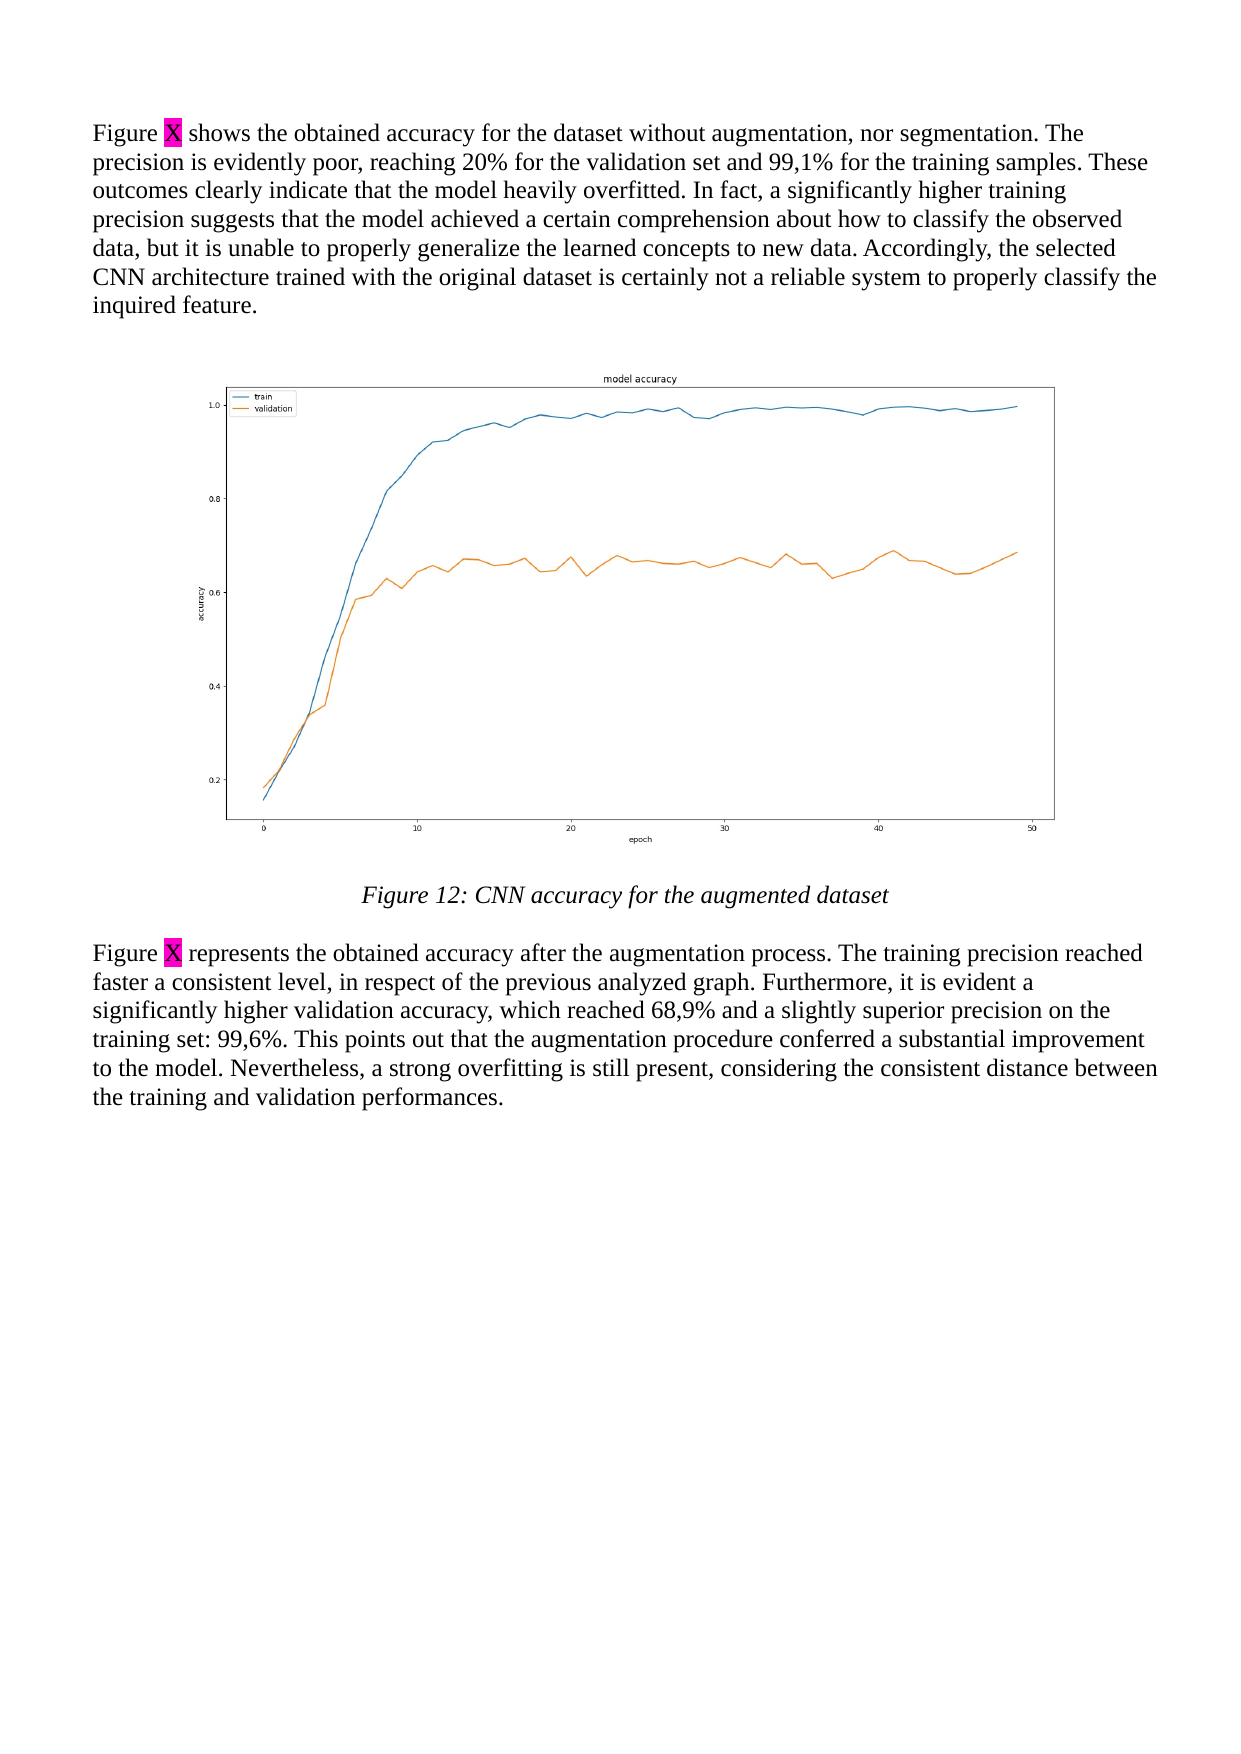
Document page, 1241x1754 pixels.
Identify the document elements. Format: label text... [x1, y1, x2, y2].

text Figure X shows the obtained accuracy for the dataset without augmentation, nor segmentation. The precision is evidently poor, reaching 20% for the validation set and 99,1% for the training samples. These outcomes clearly indicate that the model heavily overfitted. In fact, a significantly higher training precision suggests that the model achieved a certain comprehension about how to classify the observed data, but it is unable to properly generalize the learned concepts to new data. Accordingly, the selected CNN architecture trained with the original dataset is certainly not a reliable system to properly classify the inquired feature. [92, 118, 1160, 319]
text Figure 12: CNN accuracy for the augmented dataset [92, 881, 1160, 909]
picture [92, 319, 1161, 881]
text Figure X represents the obtained accuracy after the augmentation process. The training precision reached faster a consistent level, in respect of the previous analyzed graph. Furthermore, it is evident a significantly higher validation accuracy, which reached 68,9% and a slightly superior precision on the training set: 99,6%. This points out that the augmentation procedure conferred a substantial improvement to the model. Nevertheless, a strong overfitting is still present, considering the consistent distance between the training and validation performances. [92, 938, 1160, 1111]
